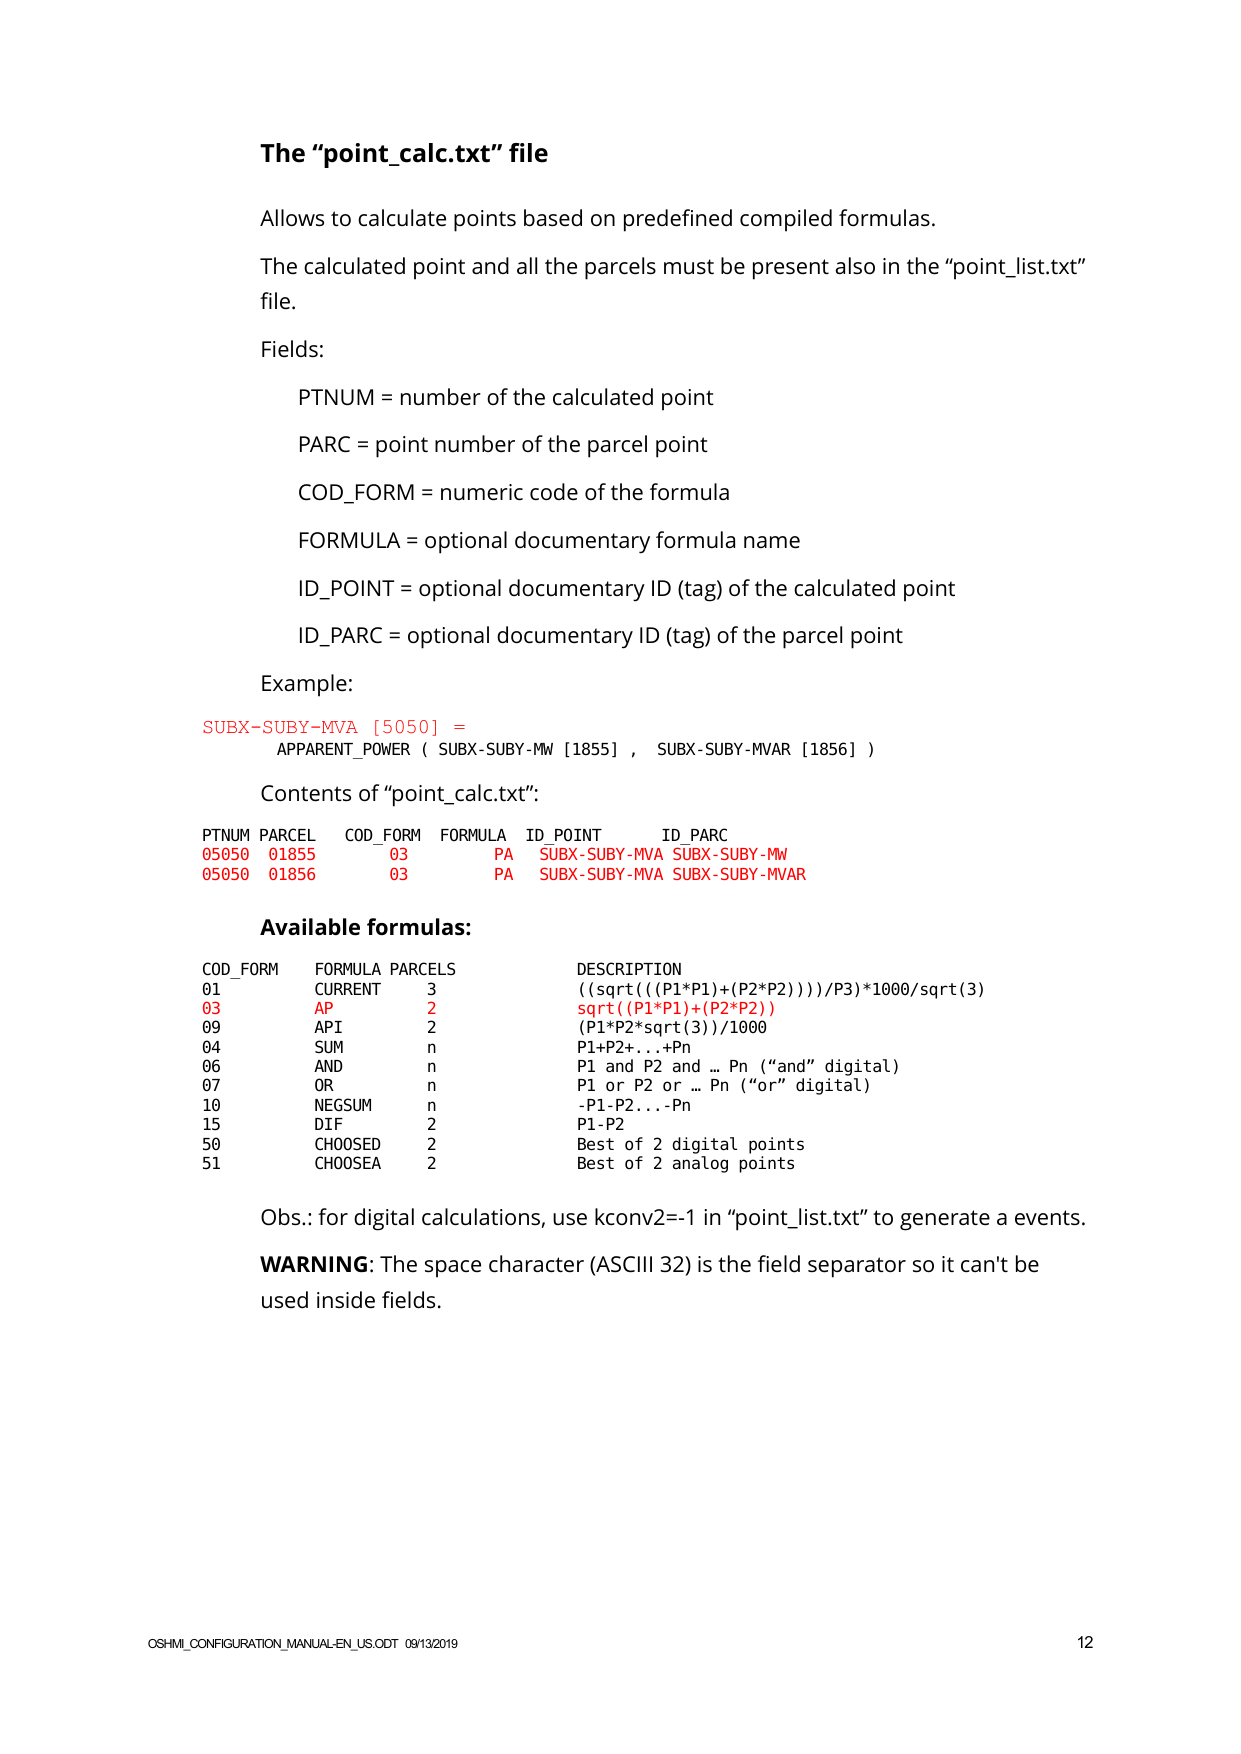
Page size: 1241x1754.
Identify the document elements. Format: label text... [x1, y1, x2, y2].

text Example: [260, 668, 1093, 698]
text ID_PARC = optional documentary ID (tag) of the parcel point [298, 620, 1093, 650]
text 50 CHOOSED 2 Best of 2 digital points [202, 1134, 1093, 1154]
text 01 CURRENT 3 ((sqrt(((P1*P1)+(P2*P2))))/P3)*1000/sqrt(3) [202, 979, 1093, 999]
text 10 NEGSUM n -P1-P2...-Pn [202, 1096, 1093, 1115]
text FORMULA = optional documentary formula name [298, 525, 1093, 555]
text The calculated point and all the parcels must be present also in the “point_list.txt” file. [260, 251, 1093, 316]
text APPARENT_POWER ( SUBX-SUBY-MW [1855] , SUBX-SUBY-MVAR [1856] ) [202, 739, 1093, 759]
text 05050 01856 03 PA SUBX-SUBY-MVA SUBX-SUBY-MVAR [202, 864, 1093, 884]
text 15 DIF 2 P1-P2 [202, 1115, 1093, 1134]
text 51 CHOOSEA 2 Best of 2 analog points [202, 1154, 1093, 1173]
text Allows to calculate points based on predefined compiled formulas. [260, 203, 1093, 233]
text 05050 01855 03 PA SUBX-SUBY-MVA SUBX-SUBY-MW [202, 845, 1093, 864]
text Obs.: for digital calculations, use kconv2=-1 in “point_list.txt” to generate a events. [260, 1201, 1093, 1231]
subtitle The “point_calc.txt” file [260, 136, 1093, 170]
text PTNUM PARCEL COD_FORM FORMULA ID_POINT ID_PARC [202, 826, 1093, 845]
text ID_POINT = optional documentary ID (tag) of the calculated point [298, 573, 1093, 602]
text WARNING: The space character (ASCIII 32) is the field separator so it can't be used inside fields. [260, 1249, 1093, 1315]
text Available formulas: [260, 912, 1093, 942]
text 09 API 2 (P1*P2*sqrt(3))/1000 [202, 1018, 1093, 1037]
text 04 SUM n P1+P2+...+Pn [202, 1037, 1093, 1057]
text SUBX-SUBY-MVA [5050] = [202, 716, 1093, 739]
text Contents of “point_calc.txt”: [260, 778, 1093, 808]
text COD_FORM FORMULA PARCELS DESCRIPTION [202, 960, 1093, 979]
text 07 OR n P1 or P2 or … Pn (“or” digital) [202, 1076, 1093, 1096]
text 03 AP 2 sqrt((P1*P1)+(P2*P2)) [202, 999, 1093, 1018]
text PTNUM = number of the calculated point [298, 382, 1093, 412]
text Fields: [260, 334, 1093, 364]
text PARC = point number of the parcel point [298, 429, 1093, 459]
text 06 AND n P1 and P2 and … Pn (“and” digital) [202, 1057, 1093, 1076]
text COD_FORM = numeric code of the formula [298, 477, 1093, 507]
